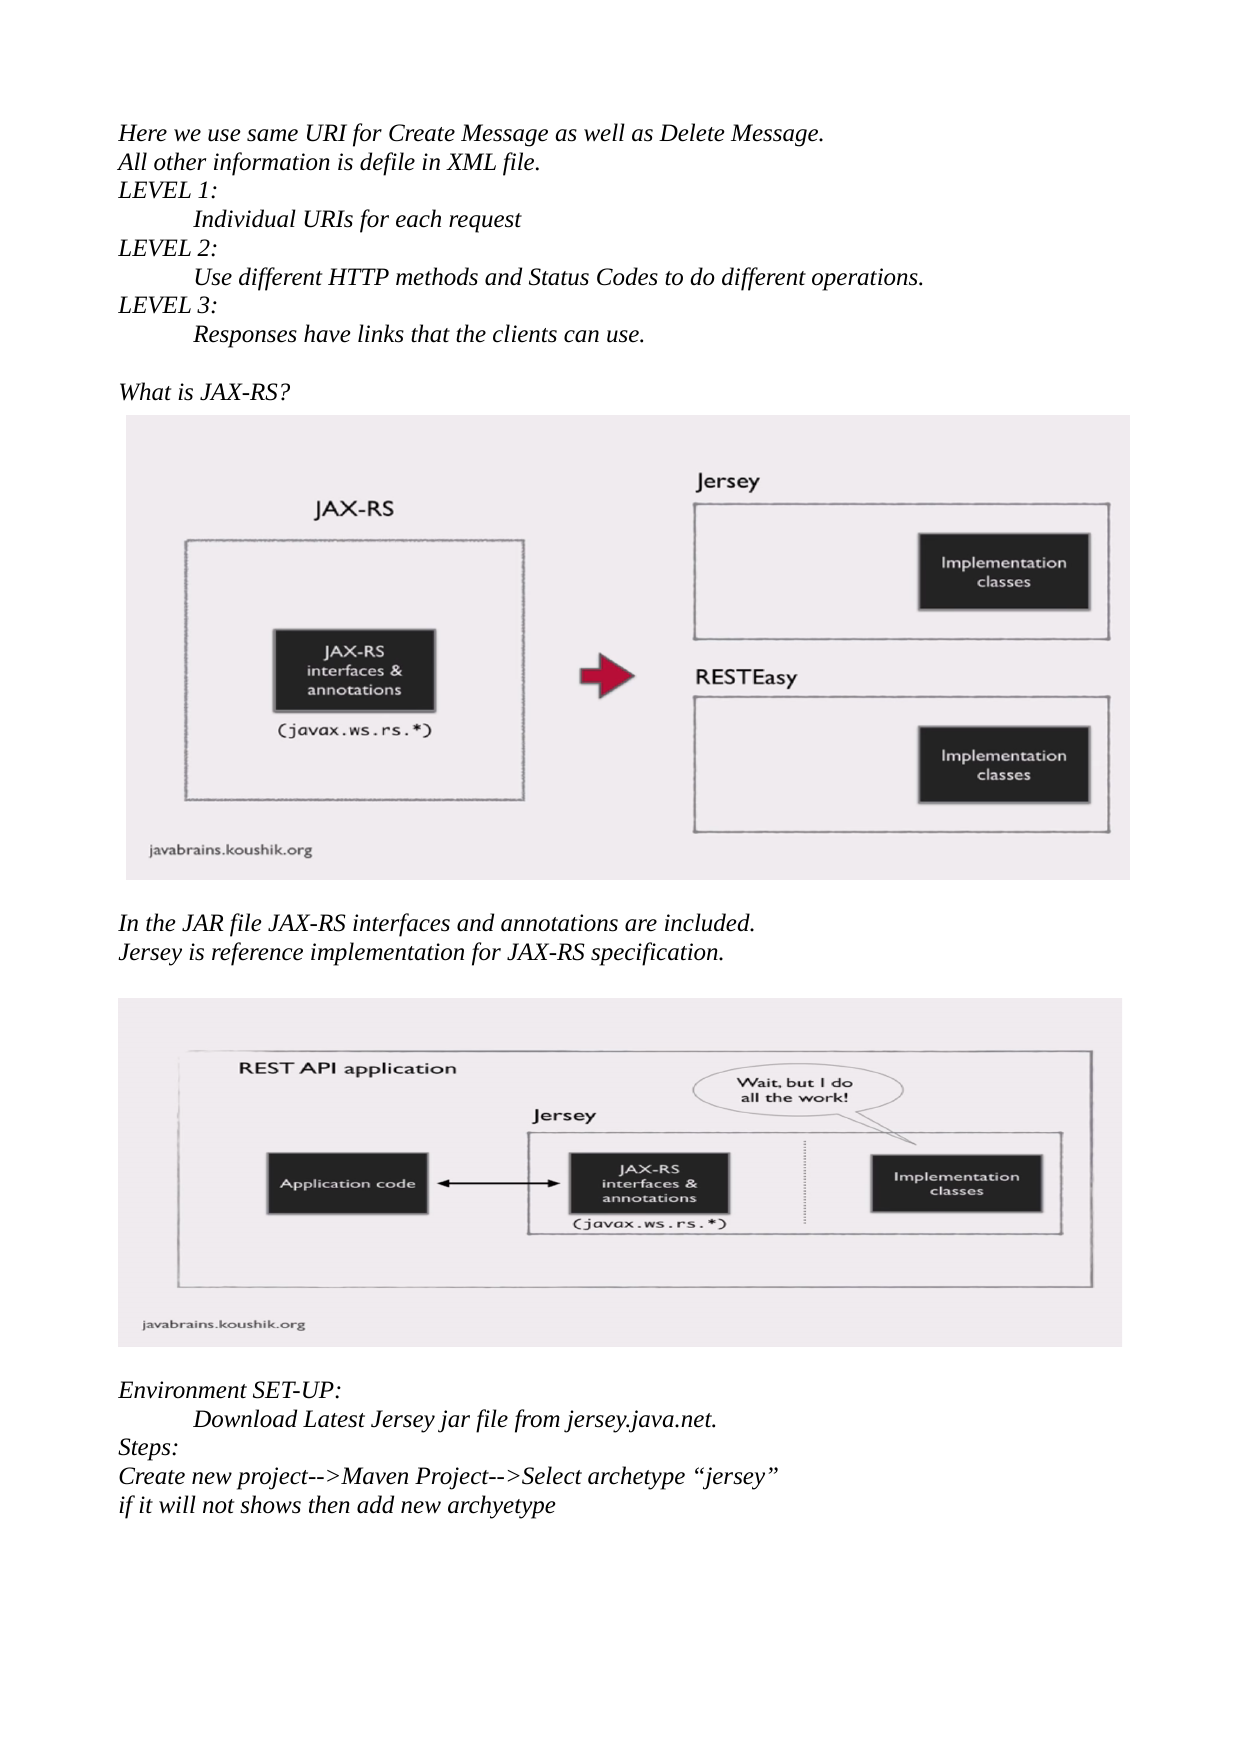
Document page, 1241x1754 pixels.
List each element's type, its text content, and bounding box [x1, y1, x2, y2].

text Jersey is reference implementation for JAX-RS specification. [118, 937, 1122, 966]
text LEVEL 3: [118, 291, 1122, 319]
text Create new project-->Maven Project-->Select archetype “jersey” [118, 1461, 1122, 1490]
text Download Latest Jersey jar file from jersey.java.net. [118, 1404, 1122, 1432]
text LEVEL 2: [118, 233, 1122, 262]
text Individual URIs for each request [118, 204, 1122, 233]
picture [126, 415, 1130, 880]
picture [118, 998, 1123, 1347]
text In the JAR file JAX-RS interfaces and annotations are included. [118, 908, 1122, 937]
text Here we use same URI for Create Message as well as Delete Message. [118, 118, 1122, 147]
text Use different HTTP methods and Status Codes to do different operations. [118, 262, 1122, 291]
text All other information is defile in XML file. [118, 147, 1122, 176]
text LEVEL 1: [118, 176, 1122, 204]
text Steps: [118, 1432, 1122, 1461]
text if it will not shows then add new archyetype [118, 1490, 1122, 1519]
text Responses have links that the clients can use. [118, 319, 1122, 348]
text Environment SET-UP: [118, 1375, 1122, 1404]
text What is JAX-RS? [118, 377, 1122, 406]
